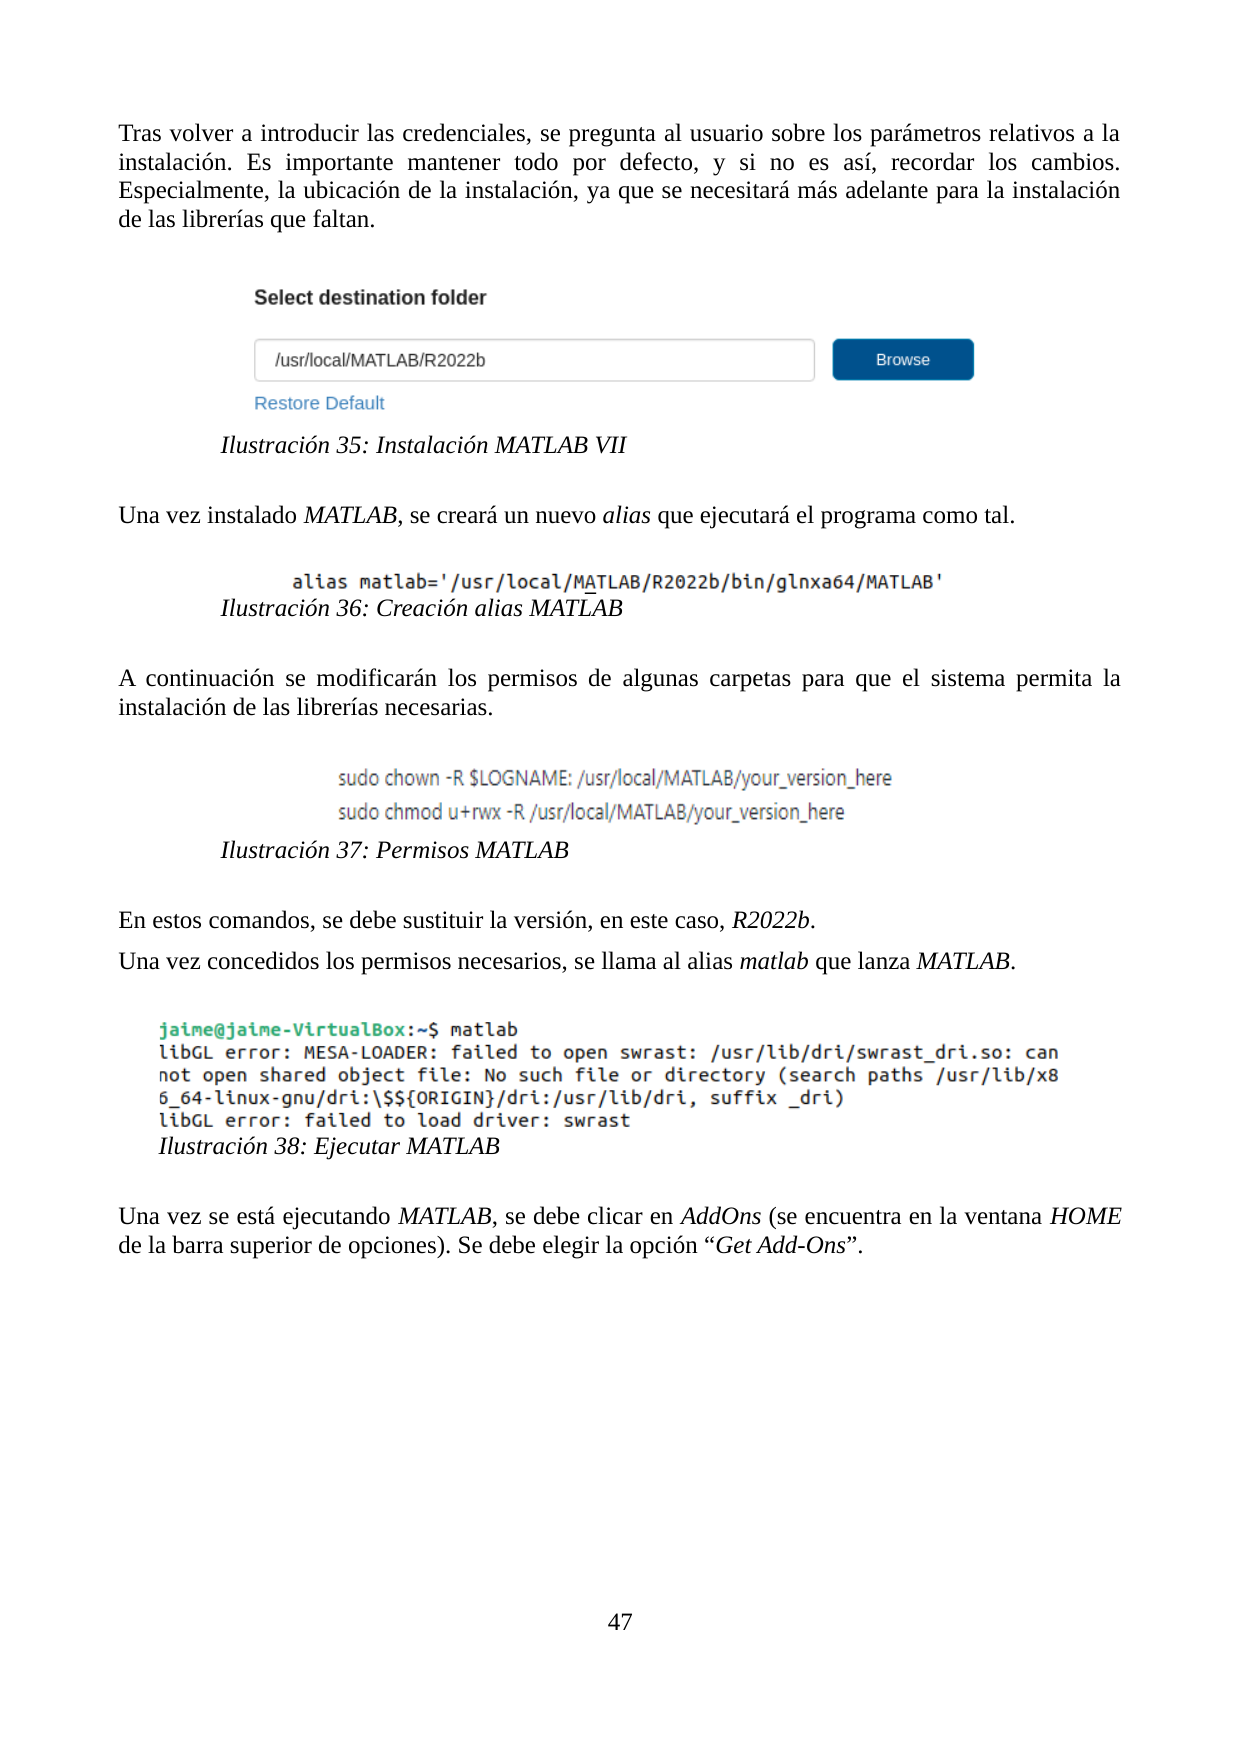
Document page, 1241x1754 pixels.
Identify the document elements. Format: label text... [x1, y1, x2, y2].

text Ilustración 38: Ejecutar MATLAB [158, 1034, 1064, 1160]
text Una vez concedidos los permisos necesarios, se llama al alias matlab que lanza MATLAB. [118, 946, 1122, 975]
text Una vez se está ejecutando MATLAB, se debe clicar en AddOns (se encuentra en la ventana HOME de la barra superior de opciones). Se debe elegir la opción “Get Add-Ons”. [118, 1201, 1122, 1259]
text Una vez instalado MATLAB, se creará un nuevo alias que ejecutará el programa como tal. [118, 500, 1122, 529]
text Tras volver a introducir las credenciales, se pregunta al usuario sobre los parámetros relativos a la instalación. Es importante mantener todo por defecto, y si no es así, recordar los cambios. Especialmente, la ubicación de la instalación, ya que se necesitará más adelante para la instalación de las librerías que faltan. [118, 118, 1122, 233]
text Ilustración 35: Instalación MATLAB VII [220, 295, 1020, 459]
text A continuación se modificarán los permisos de algunas carpetas para que el sistema permita la instalación de las librerías necesarias. [118, 663, 1122, 721]
text Ilustración 36: Creación alias MATLAB [220, 583, 1020, 622]
text Ilustración 37: Permisos MATLAB [220, 775, 1020, 863]
text En estos comandos, se debe sustituir la versión, en este caso, R2022b. [118, 905, 1122, 933]
